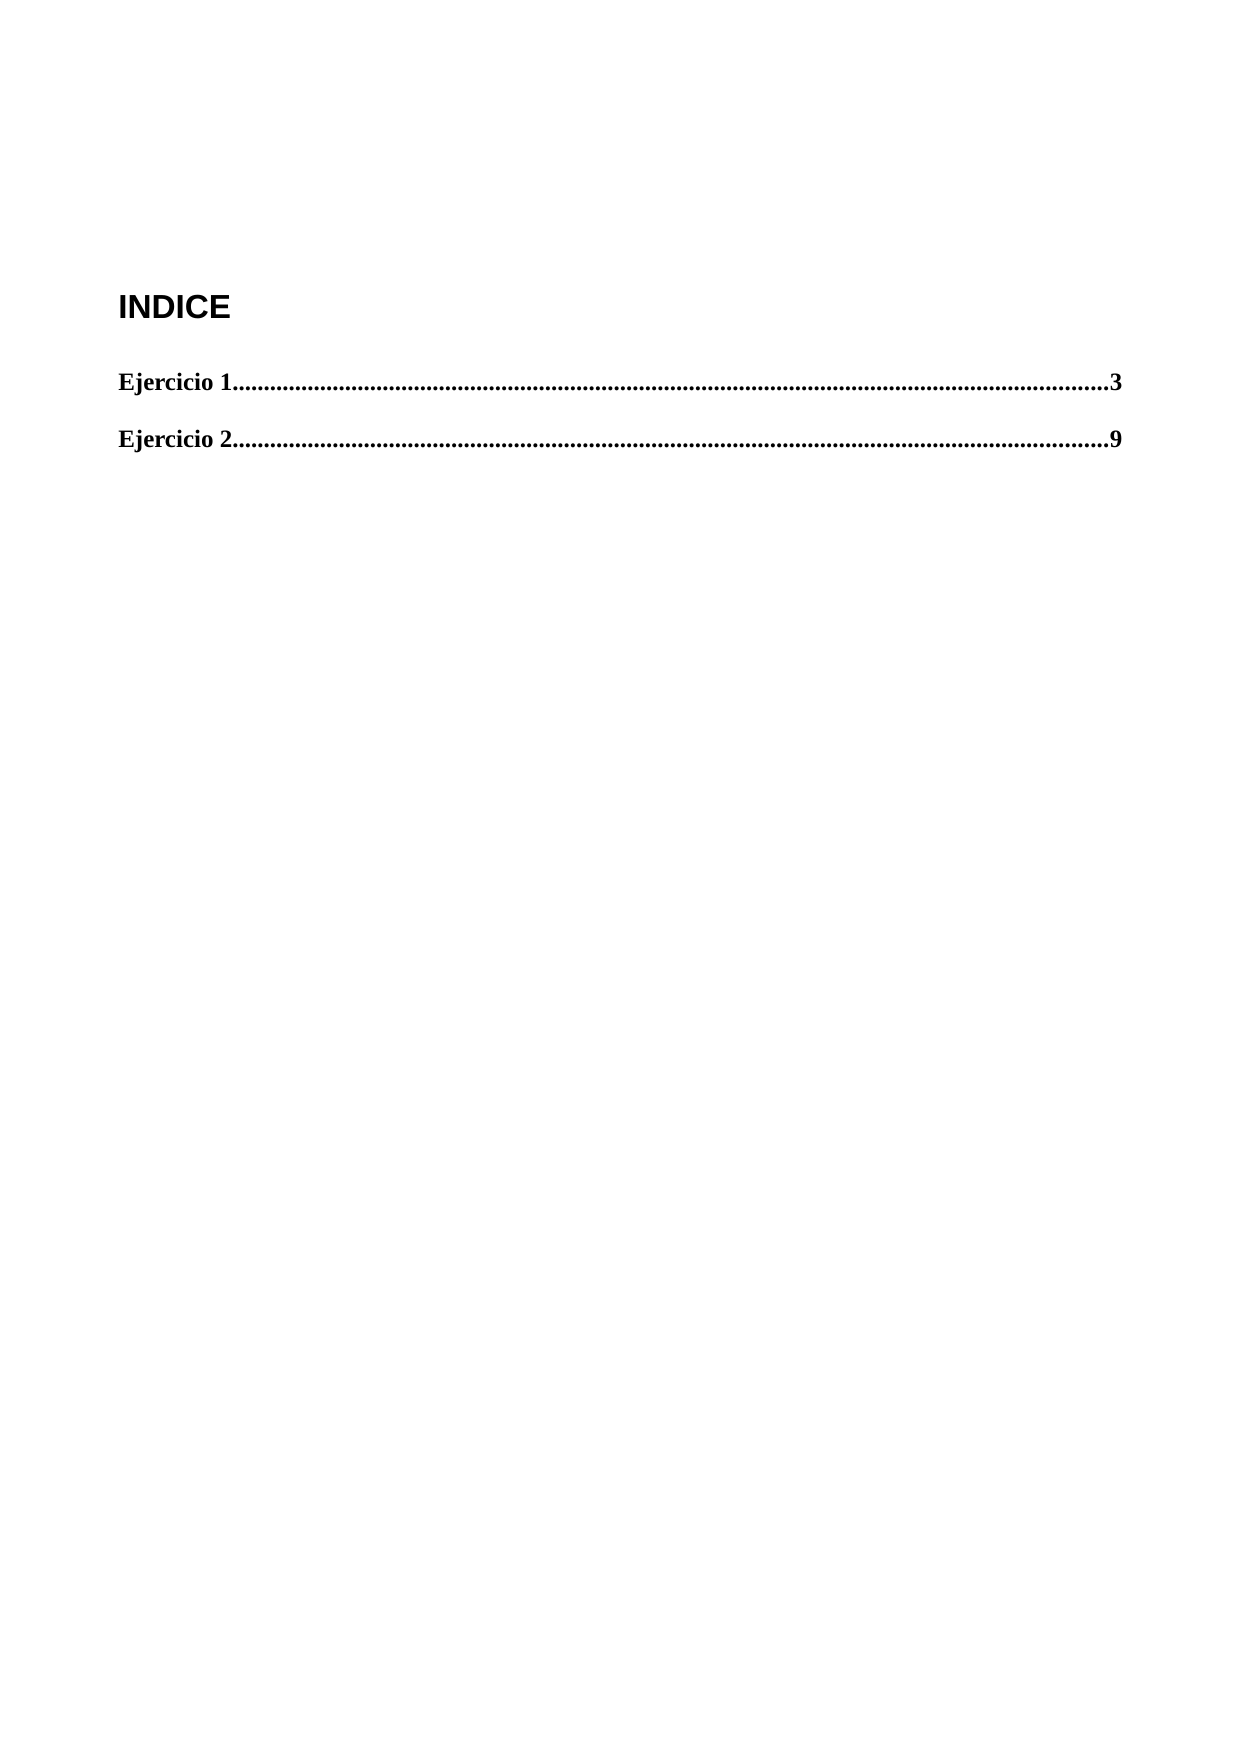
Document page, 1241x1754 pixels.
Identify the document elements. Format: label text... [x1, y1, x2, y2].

text Ejercicio 1 3 [118, 367, 1122, 395]
text Ejercicio 2 9 [118, 424, 1122, 453]
subtitle INDICE [118, 287, 1122, 325]
